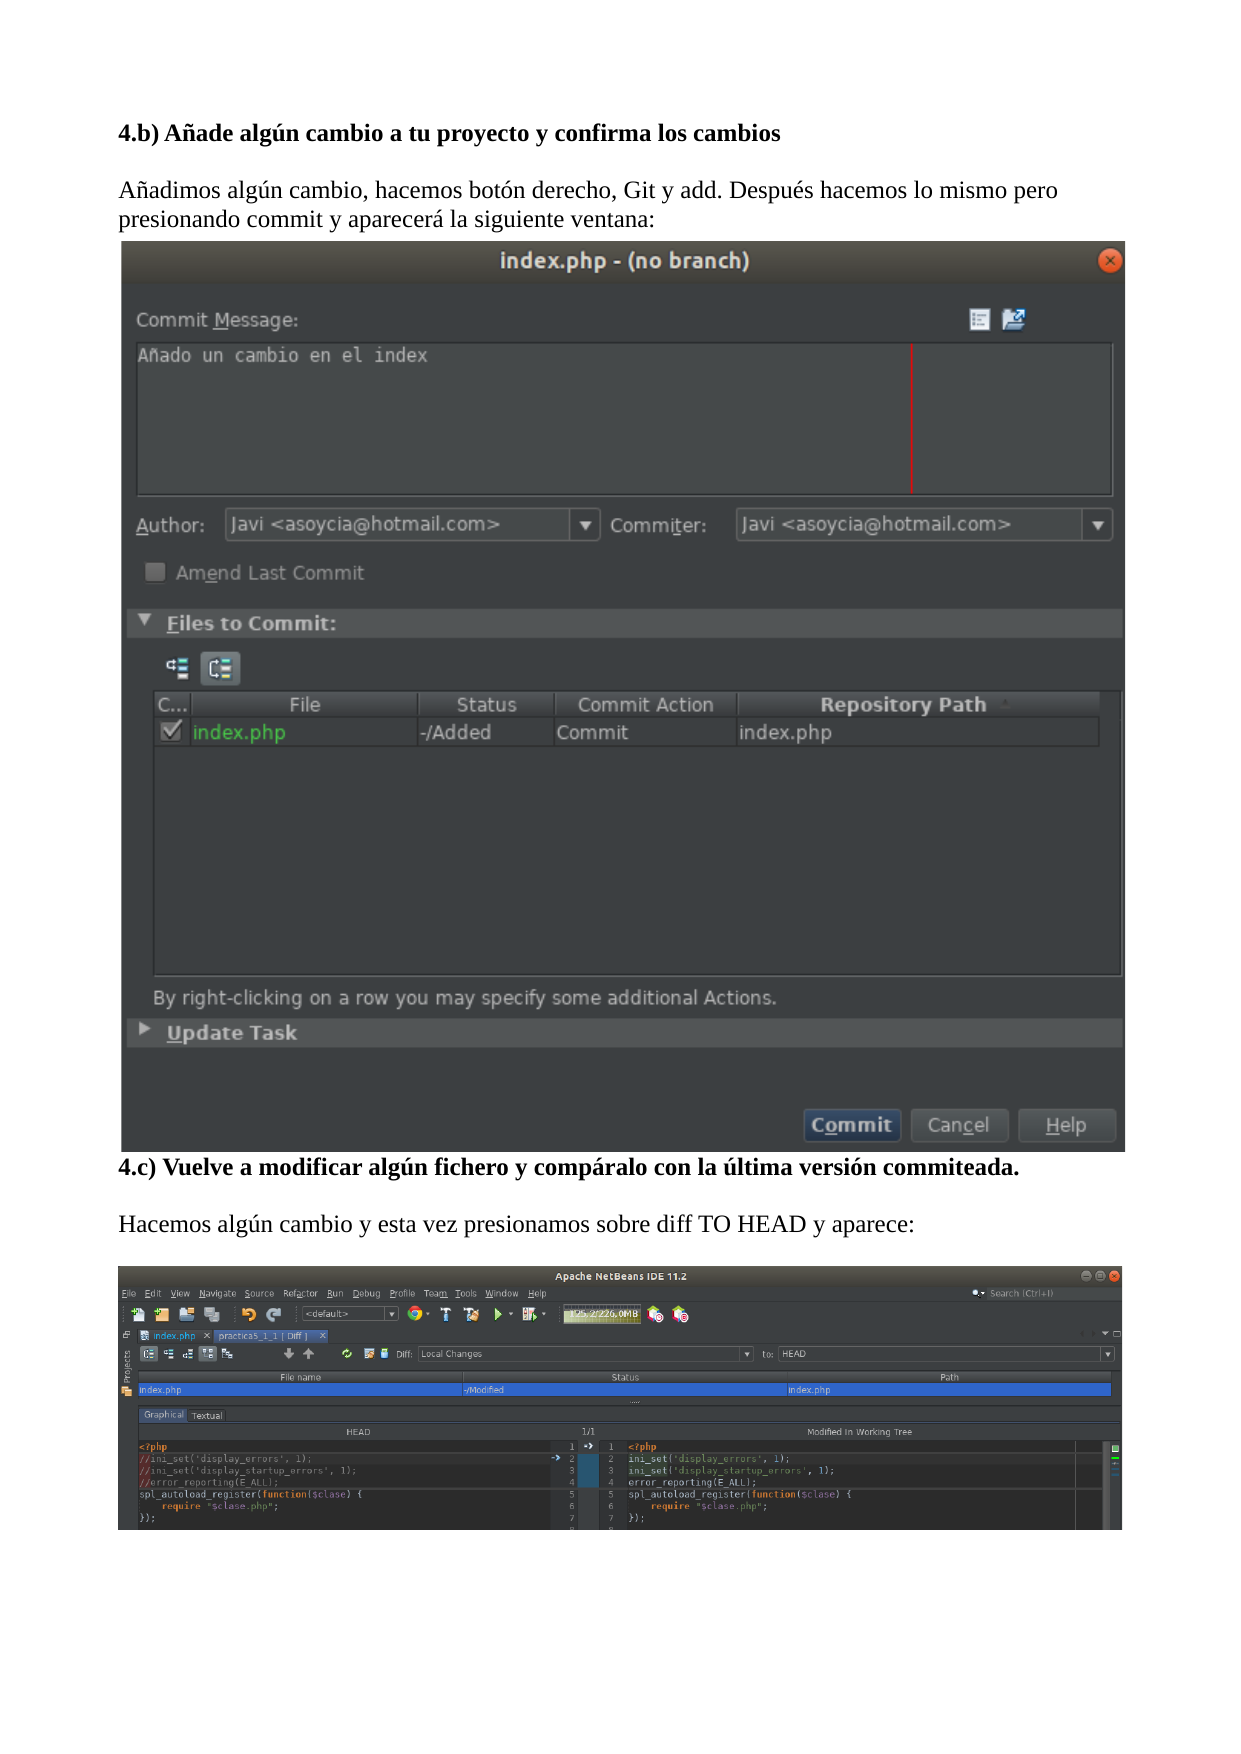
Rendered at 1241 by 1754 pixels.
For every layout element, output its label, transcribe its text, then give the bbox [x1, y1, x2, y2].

text 4.c) Vuelve a modificar algún fichero y compáralo con la última versión commiteada. [118, 233, 1122, 1180]
picture [121, 241, 1126, 1152]
text 4.b) Añade algún cambio a tu proyecto y confirma los cambios [118, 118, 1122, 147]
text Añadimos algún cambio, hacemos botón derecho, Git y add. Después hacemos lo mismo pero presionando commit y aparecerá la siguiente ventana: [118, 176, 1122, 233]
text Hacemos algún cambio y esta vez presionamos sobre diff TO HEAD y aparece: [118, 1209, 1122, 1238]
picture [118, 1266, 1123, 1530]
